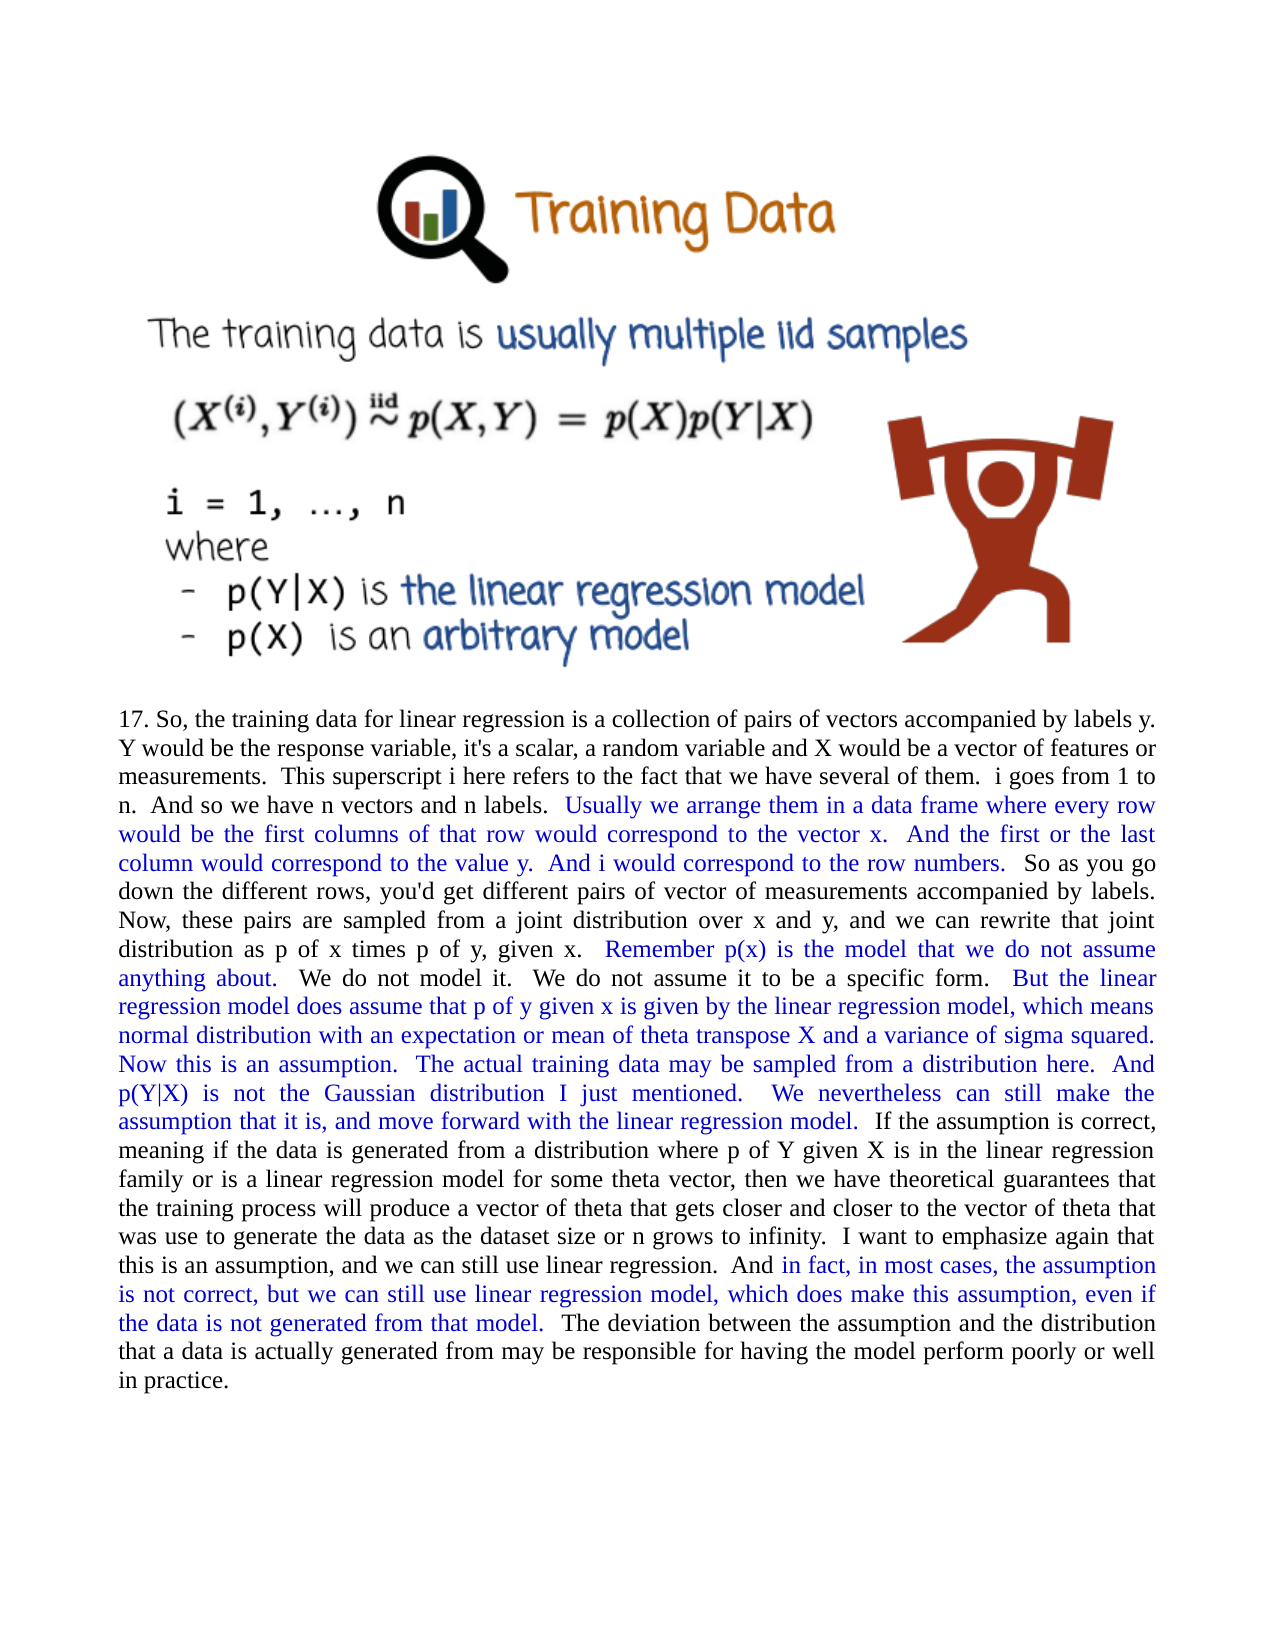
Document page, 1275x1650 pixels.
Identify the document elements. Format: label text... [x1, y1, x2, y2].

text 17. So, the training data for linear regression is a collection of pairs of vectors accompanied by labels y. Y would be the response variable, it's a scalar, a random variable and X would be a vector of features or measurements. This superscript i here refers to the fact that we have several of them. i goes from 1 to n. And so we have n vectors and n labels. Usually we arrange them in a data frame where every row would be the first columns of that row would correspond to the vector x. And the first or the last column would correspond to the value y. And i would correspond to the row numbers. So as you go down the different rows, you'd get different pairs of vector of measurements accompanied by labels. Now, these pairs are sampled from a joint distribution over x and y, and we can rewrite that joint distribution as p of x times p of y, given x. Remember p(x) is the model that we do not assume anything about. We do not model it. We do not assume it to be a specific form. But the linear regression model does assume that p of y given x is given by the linear regression model, which means normal distribution with an expectation or mean of theta transpose X and a variance of sigma squared. Now this is an assumption. The actual training data may be sampled from a distribution here. And p(Y|X) is not the Gaussian distribution I just mentioned. We nevertheless can still make the assumption that it is, and move forward with the linear regression model. If the assumption is correct, meaning if the data is generated from a distribution where p of Y given X is in the linear regression family or is a linear regression model for some theta vector, then we have theoretical guarantees that the training process will produce a vector of theta that gets closer and closer to the vector of theta that was use to generate the data as the dataset size or n grows to infinity. I want to emphasize again that this is an assumption, and we can still use linear regression. And in fact, in most cases, the assumption is not correct, but we can still use linear regression model, which does make this assumption, even if the data is not generated from that model. The deviation between the assumption and the distribution that a data is actually generated from may be responsible for having the model perform poorly or well in practice. [118, 704, 1157, 1394]
picture [118, 146, 1157, 676]
